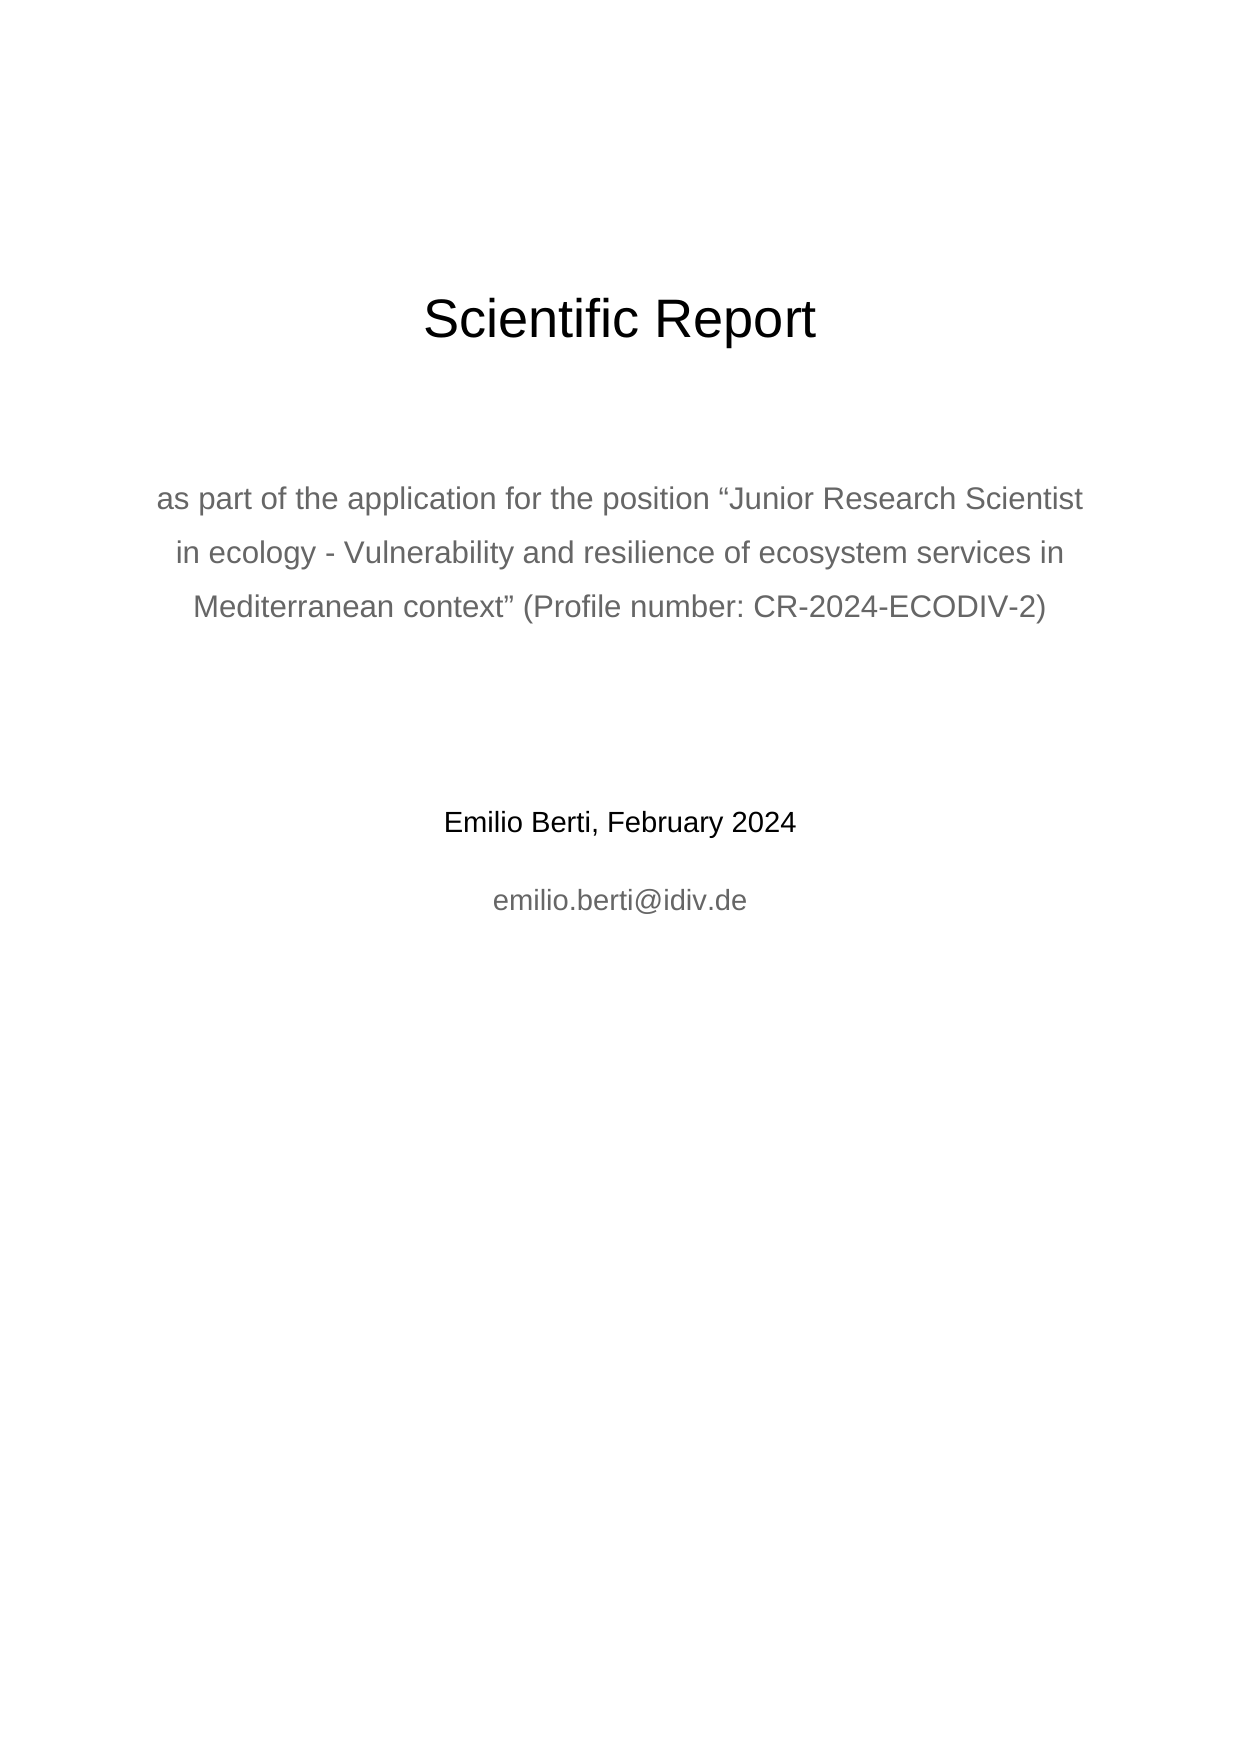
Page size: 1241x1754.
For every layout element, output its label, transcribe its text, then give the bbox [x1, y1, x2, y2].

title Scientific Report [150, 287, 1090, 349]
text Emilio Berti, February 2024 [150, 806, 1090, 839]
text emilio.berti@idiv.de [150, 883, 1090, 916]
subtitle as part of the application for the position “Junior Research Scientist in ecology - Vulnerability and resilience of ecosystem services in Mediterranean context” (Profile number: CR-2024-ECODIV-2) [150, 480, 1090, 624]
